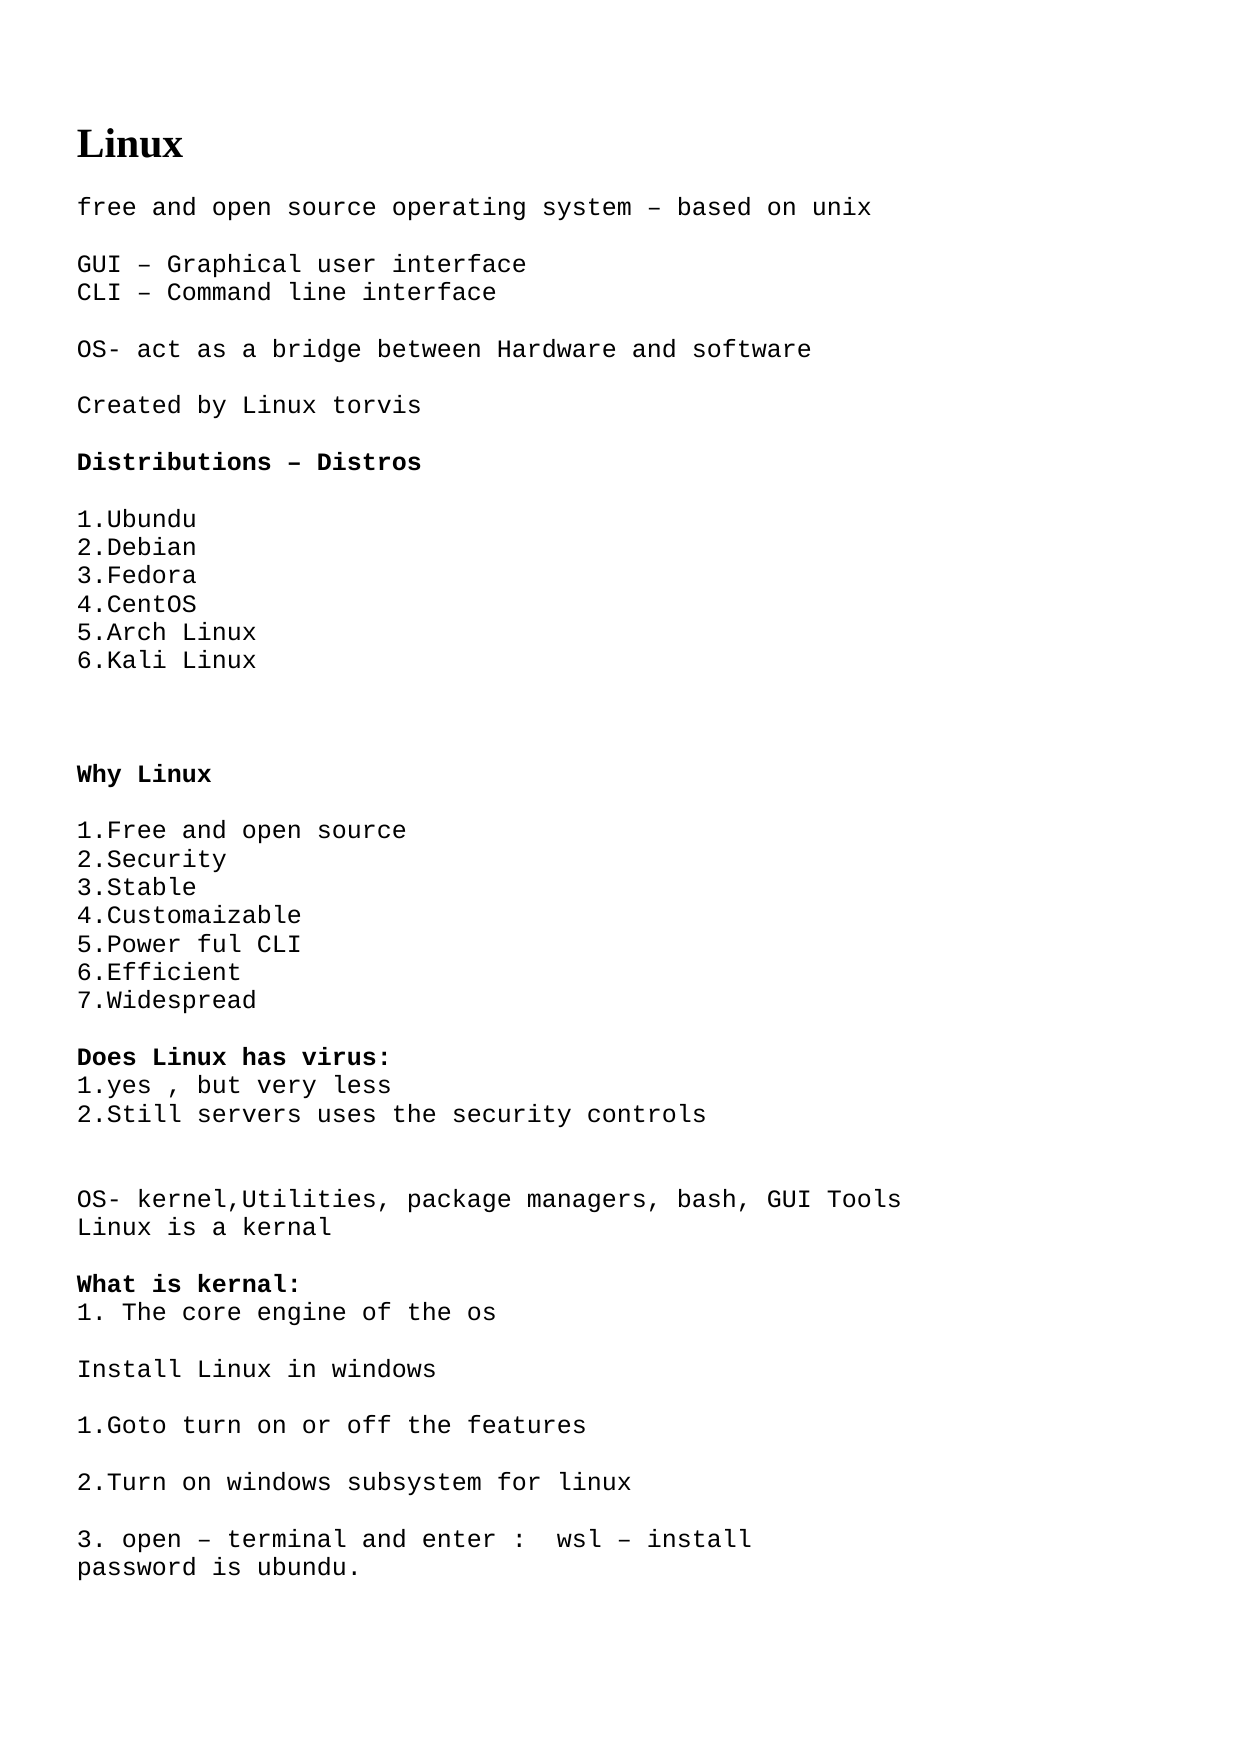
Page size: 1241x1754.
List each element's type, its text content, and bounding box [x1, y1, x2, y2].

text Does Linux has virus: [77, 1045, 1153, 1073]
text 2.Still servers uses the security controls [77, 1101, 1153, 1130]
text Linux [77, 118, 1123, 166]
text Linux is a kernal [77, 1215, 1153, 1243]
text Created by Linux torvis [77, 393, 1153, 421]
text 2.Debian [77, 535, 1153, 563]
text free and open source operating system – based on unix [77, 195, 1153, 223]
text 2.Turn on windows subsystem for linux [77, 1470, 1153, 1498]
text Why Linux [77, 761, 1153, 790]
text OS- act as a bridge between Hardware and software [77, 336, 1153, 365]
text 4.CentOS [77, 591, 1153, 620]
text OS- kernel,Utilities, package managers, bash, GUI Tools [77, 1186, 1153, 1215]
text CLI – Command line interface [77, 280, 1153, 308]
text 6.Kali Linux [77, 648, 1153, 676]
text 4.Customaizable [77, 903, 1153, 931]
text GUI – Graphical user interface [77, 251, 1153, 280]
text 1.Free and open source [77, 818, 1153, 846]
text 7.Widespread [77, 988, 1153, 1016]
text Distributions – Distros [77, 450, 1153, 478]
text 1.Goto turn on or off the features [77, 1413, 1153, 1441]
text 1.yes , but very less [77, 1073, 1153, 1101]
text 3.Stable [77, 875, 1153, 903]
text 1. The core engine of the os [77, 1300, 1153, 1328]
text 3.Fedora [77, 563, 1153, 591]
text Install Linux in windows [77, 1356, 1153, 1385]
text What is kernal: [77, 1271, 1153, 1300]
text password is ubundu. [77, 1555, 1153, 1583]
text 2.Security [77, 846, 1153, 875]
text 3. open – terminal and enter : wsl – install [77, 1526, 1153, 1555]
text 5.Power ful CLI [77, 931, 1153, 960]
text 6.Efficient [77, 960, 1153, 988]
text 5.Arch Linux [77, 620, 1153, 648]
text 1.Ubundu [77, 506, 1153, 535]
